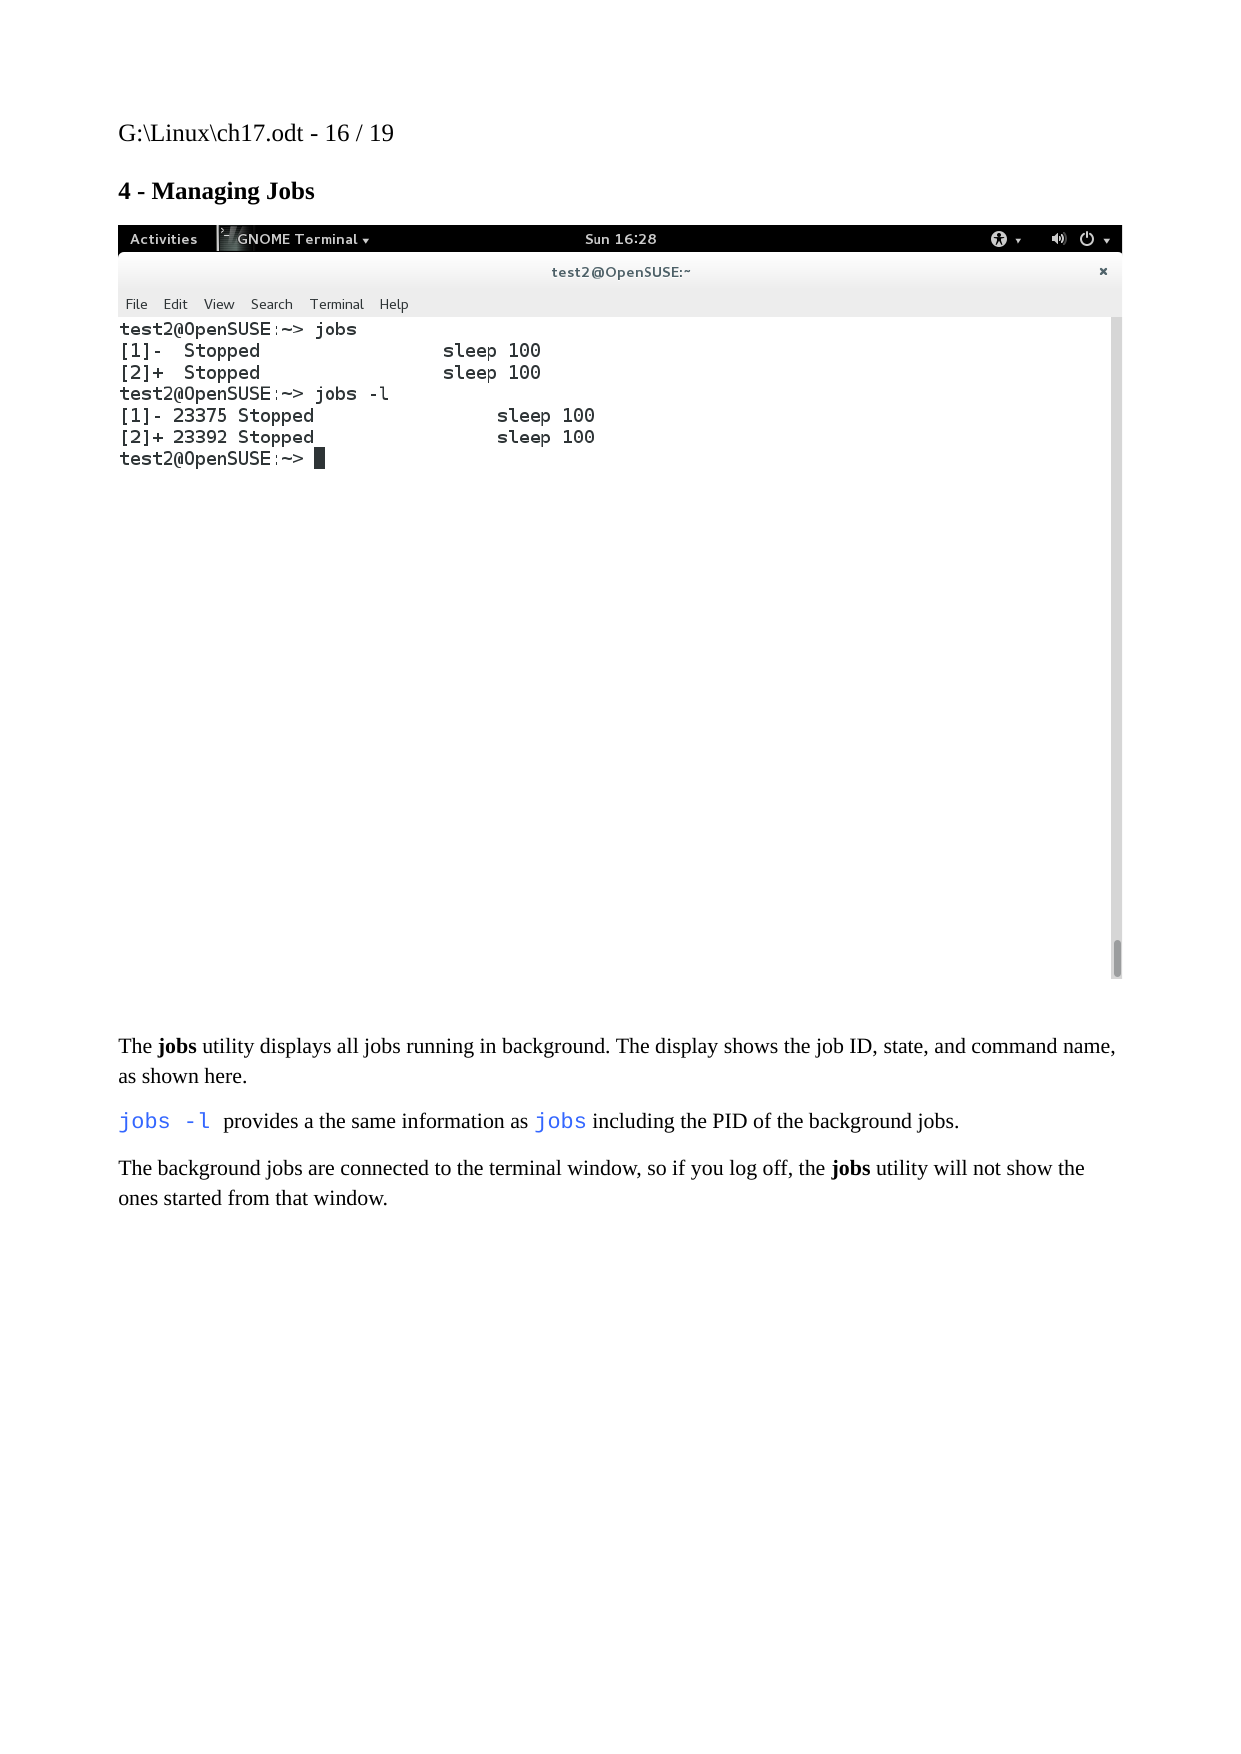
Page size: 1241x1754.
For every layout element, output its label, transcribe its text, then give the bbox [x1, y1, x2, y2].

text The background jobs are connected to the terminal window, so if you log off, the jobs utility will not show the ones started from that window. [118, 1155, 1122, 1210]
text jobs -l provides a the same information as jobs including the PID of the background jobs. [118, 1108, 1122, 1135]
picture [118, 225, 1123, 979]
text The jobs utility displays all jobs running in background. The display shows the job ID, state, and command name, as shown here. [118, 1033, 1122, 1088]
text 4 - Managing Jobs [118, 176, 1122, 205]
